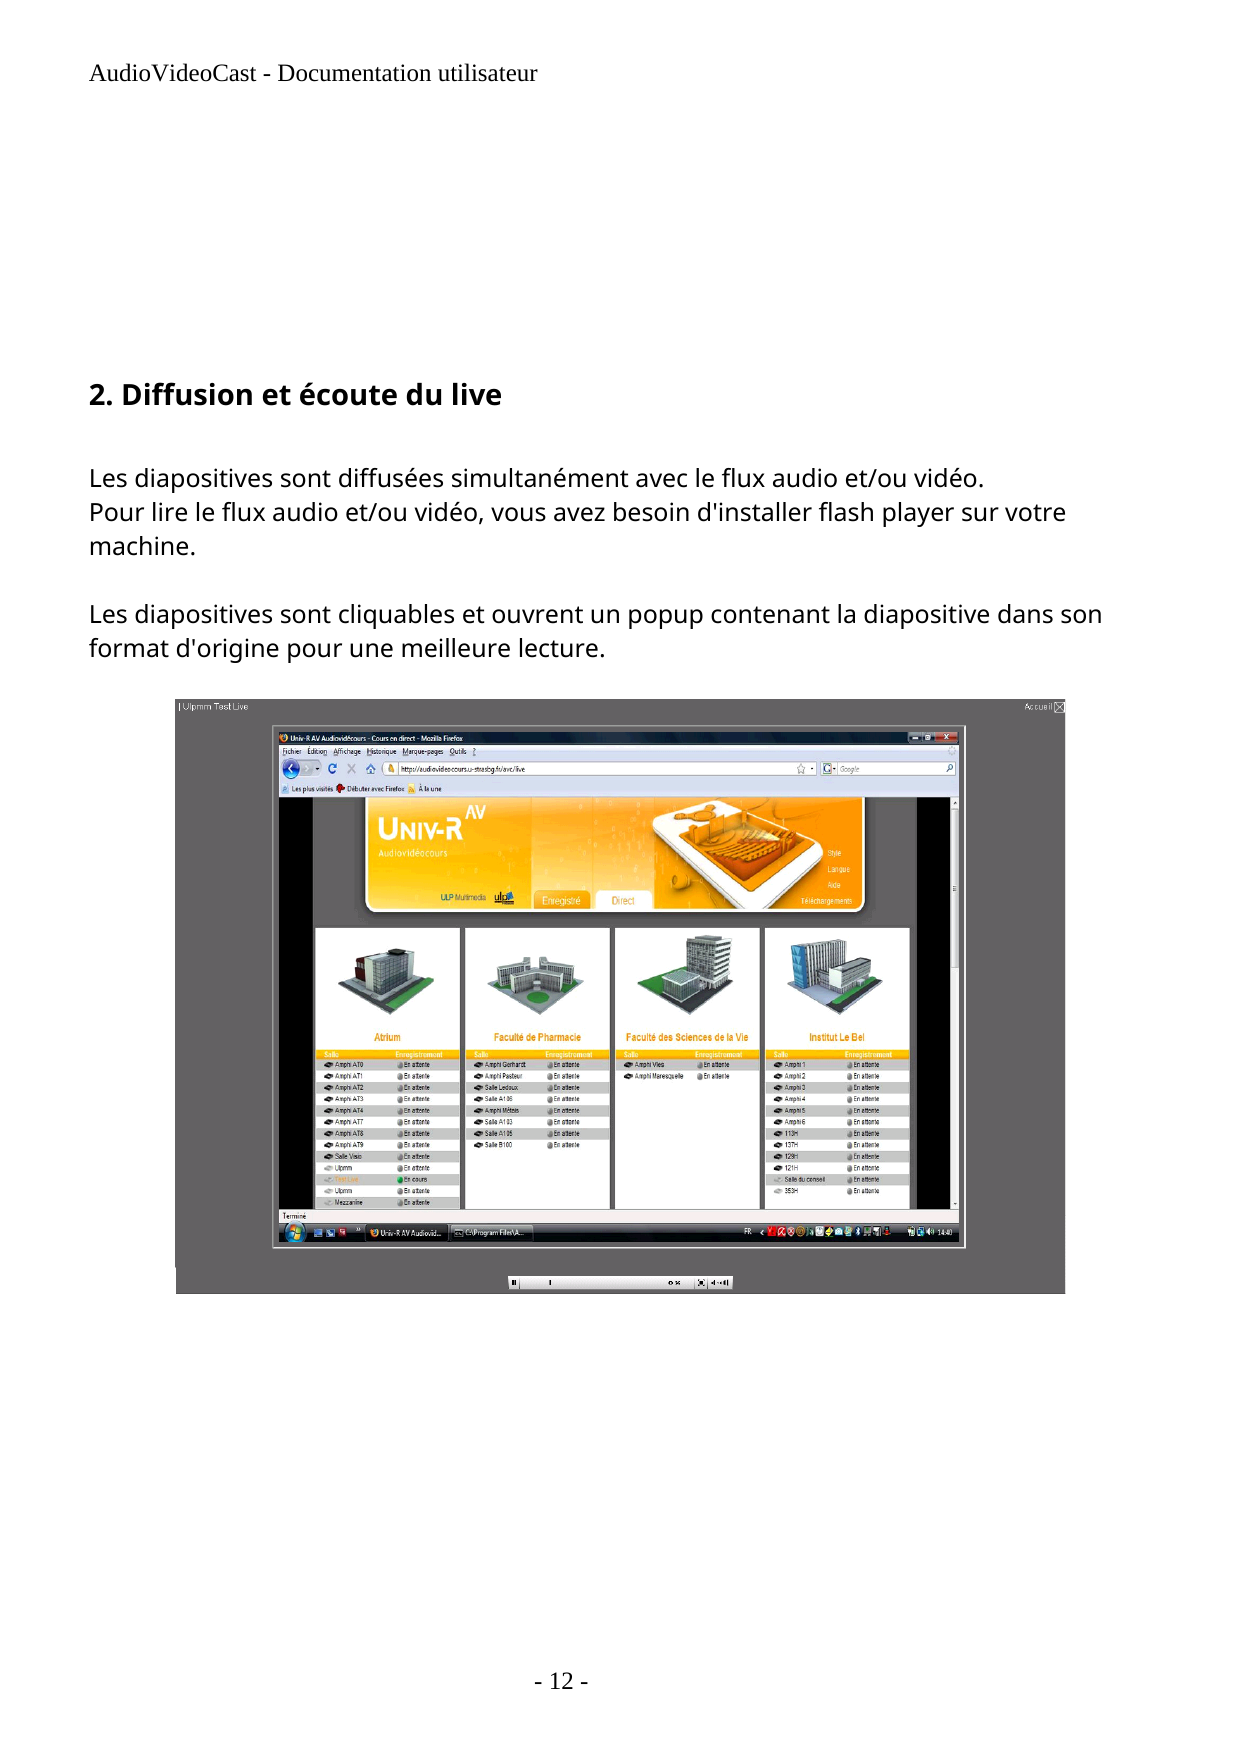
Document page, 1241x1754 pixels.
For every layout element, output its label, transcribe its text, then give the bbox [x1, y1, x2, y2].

text Pour lire le flux audio et/ou vidéo, vous avez besoin d'installer flash player sur votre machine. [88, 495, 1152, 563]
text Les diapositives sont cliquables et ouvrent un popup contenant la diapositive dans son format d'origine pour une meilleure lecture. [88, 597, 1152, 665]
subtitle 2. Diffusion et écoute du live [88, 374, 1152, 414]
picture [175, 699, 1066, 1294]
text Les diapositives sont diffusées simultanément avec le flux audio et/ou vidéo. [88, 461, 1152, 495]
